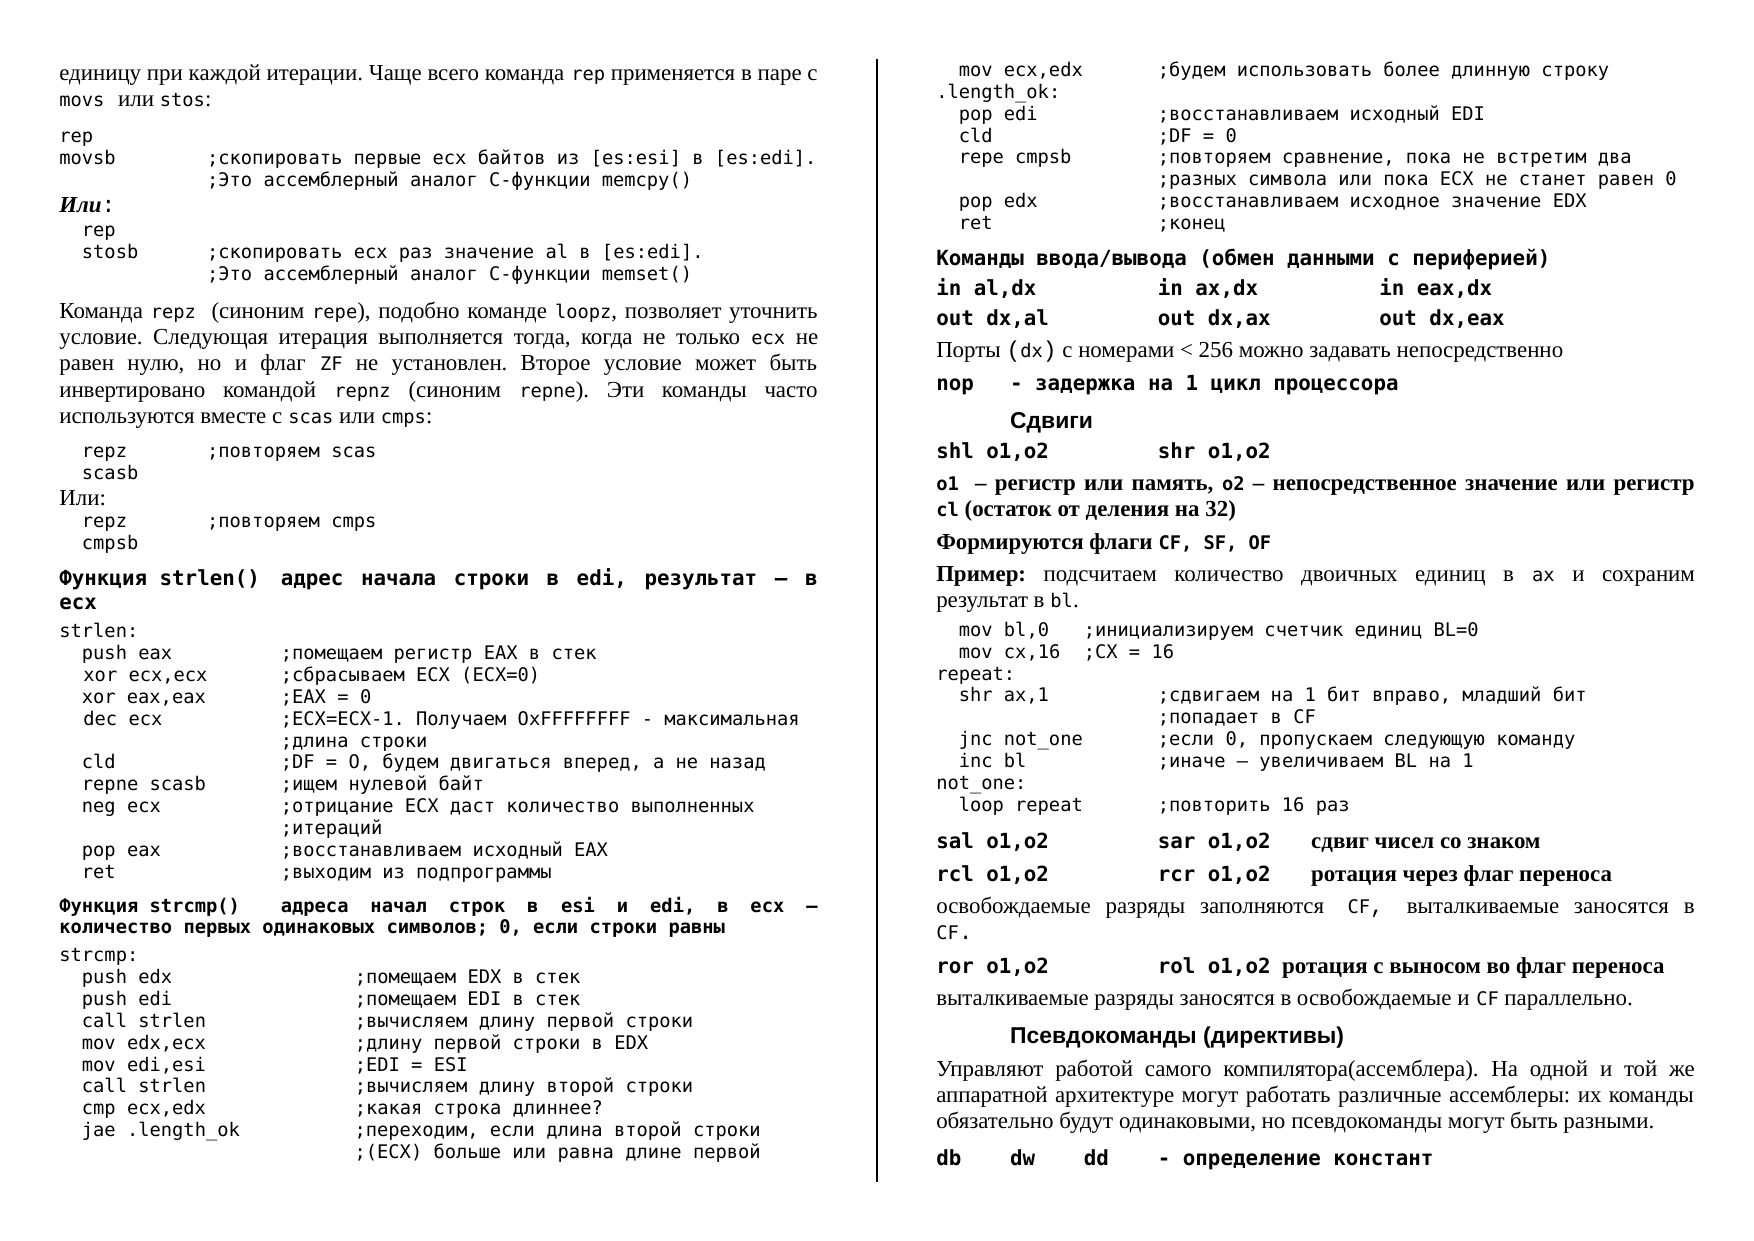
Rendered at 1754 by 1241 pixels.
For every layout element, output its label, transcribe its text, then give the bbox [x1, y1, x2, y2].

text call strlen ;вычисляем длину второй строки [59, 1076, 818, 1097]
text neg есх ;отрицание ЕСХ даст количество выполненных [59, 795, 818, 817]
text Функция strcmp() адреса начал строк в esi и edi, в ecx – количество первых одинаковых символов; 0, если строки равны [59, 894, 818, 938]
text ret ;конец [936, 212, 1695, 234]
text in al,dx in ax,dx in eax,dx [936, 276, 1695, 300]
text cmp ecx,edx ;какая строка длиннее? [59, 1097, 818, 1119]
text inc bl ;иначе — увеличиваем BL на 1 [936, 750, 1695, 772]
text rcl o1,o2 rcr o1,o2 ротация через флаг переноса [936, 860, 1695, 886]
text strlen: [59, 620, 818, 642]
text pop еах ;восстанавливаем исходный ЕАХ [59, 839, 818, 861]
text хоr еах,еах ;ЕАХ = 0 [59, 686, 818, 708]
text nop - задержка на 1 цикл процессора [936, 371, 1695, 395]
text push еах ;помещаем регистр ЕАХ в стек [59, 642, 818, 664]
text Псевдокоманды (директивы) [936, 1022, 1695, 1049]
text rep [59, 125, 818, 147]
text shl o1,o2 shr o1,o2 [936, 439, 1695, 463]
text sal o1,o2 sar o1,o2 сдвиг чисел со знаком [936, 827, 1695, 854]
text ;разных символа или пока ЕСХ не станет равен 0 [936, 168, 1695, 190]
text call strlen ;вычисляем длину первой строки [59, 1010, 818, 1032]
text единицу при каждой итерации. Чаще всего команда rep применяется в паре с movs или stos: [59, 59, 818, 114]
text pop edx ;восстанавливаем исходное значение EDX [936, 190, 1695, 212]
text db dw dd - определение констант [936, 1146, 1695, 1170]
text Сдвиги [936, 407, 1695, 433]
text Формируются флаги CF, SF, OF [936, 528, 1695, 554]
text mov bl,0 ;инициализируем счетчик единиц BL=0 [936, 619, 1695, 641]
text jae .length_ok ;переходим, если длина второй строки [59, 1119, 818, 1141]
text .length_ok: [936, 81, 1695, 103]
text scasb [59, 462, 818, 484]
text ;Это ассемблерный аналог С-функции memcpy() [207, 169, 818, 191]
text mov edx,ecx ;длину первой строки в EDX [59, 1032, 818, 1054]
text ;длина строки [59, 730, 818, 752]
text not_one: [936, 772, 1695, 794]
text Команды ввода/вывода (обмен данными с периферией) [936, 246, 1695, 270]
text stosb ;скопировать ecx раз значение al в [es:edi]. [59, 241, 818, 263]
text o1 – регистр или память, о2 – непосредственное значение или регистр cl (остаток от деления на 32) [936, 469, 1695, 522]
text ror o1,o2 rol o1,o2 ротация с выносом во флаг переноса [936, 952, 1695, 978]
text movsb ;скопировать первые ecx байтов из [es:esi] в [es:edi]. [59, 147, 818, 169]
text push edi ;помещаем EDI в стек [59, 988, 818, 1010]
text repne scasb ;ищем нулевой байт [59, 773, 818, 795]
text repeat: [936, 662, 1695, 684]
text cmpsb [59, 532, 818, 554]
text repz ;повторяем cmps [59, 510, 818, 532]
text выталкиваемые разряды заносятся в освобождаемые и CF параллельно. [936, 984, 1695, 1011]
text освобождаемые разряды заполняются CF, выталкиваемые заносятся в CF. [936, 892, 1695, 946]
text dec есх ;ЕСХ=ЕСХ-1. Получаем OxFFFFFFFF - максимальная [59, 708, 818, 730]
text mov cx,16 ;СХ = 16 [936, 641, 1695, 662]
text Порты (dx) с номерами < 256 можно задавать непосредственно [936, 336, 1695, 365]
text хоr есх,есх ;сбрасываем ЕСХ (ЕСХ=0) [61, 664, 818, 686]
text Команда rерz (синоним rерe), подобно команде loopz, позволяет уточнить условие. Следующая итерация выполняется тогда, когда не только ecx не равен нулю, но и флаг ZF не установлен. Второе условие может быть инвертировано командой repnz (синоним repne). Эти команды часто используются вместе с scas или cmps: [59, 297, 818, 428]
text cld ;DF = О, будем двигаться вперед, а не назад [59, 752, 818, 773]
text shr ах,1 ;сдвигаем на 1 бит вправо, младший бит [936, 684, 1695, 706]
text ;итераций [59, 817, 818, 839]
text cld ;DF = 0 [936, 125, 1695, 147]
text ;(ЕСХ) больше или равна длине первой [59, 1141, 818, 1163]
text repe cmpsb ;повторяем сравнение, пока не встретим два [936, 147, 1695, 168]
text repz ;повторяем scas [59, 440, 818, 462]
text ret ;выходим из подпрограммы [59, 861, 818, 883]
text Управляют работой самого компилятора(ассемблера). На одной и той же аппаратной архитектуре могут работать различные ассемблеры: их команды обязательно будут одинаковыми, но псевдокоманды могут быть разными. [936, 1055, 1695, 1134]
text jnc not_one ;если 0, пропускаем следующую команду [936, 728, 1695, 750]
text mov ecx,edx ;будем использовать более длинную строку [936, 59, 1695, 81]
text Или: [59, 191, 818, 219]
text strcmp: [59, 944, 818, 966]
text Или: [59, 484, 818, 510]
text Функция strlen() адрес начала строки в edi, результат – в ecx [59, 566, 818, 614]
text pop edi ;восстанавливаем исходный EDI [936, 103, 1695, 125]
text out dx,al out dx,ax out dx,eax [936, 306, 1695, 331]
text push edx ;помещаем EDX в стек [59, 966, 818, 988]
text ;Это ассемблерный аналог С-функции memset() [207, 263, 818, 285]
text loop repeat ;повторить 16 раз [936, 794, 1695, 816]
text rер [59, 219, 818, 241]
text ;попадает в CF [936, 706, 1695, 728]
text Пример: подсчитаем количество двоичных единиц в ax и сохраним результат в bl. [936, 560, 1695, 613]
text mov edi,esi ;EDI = ESI [59, 1054, 818, 1076]
